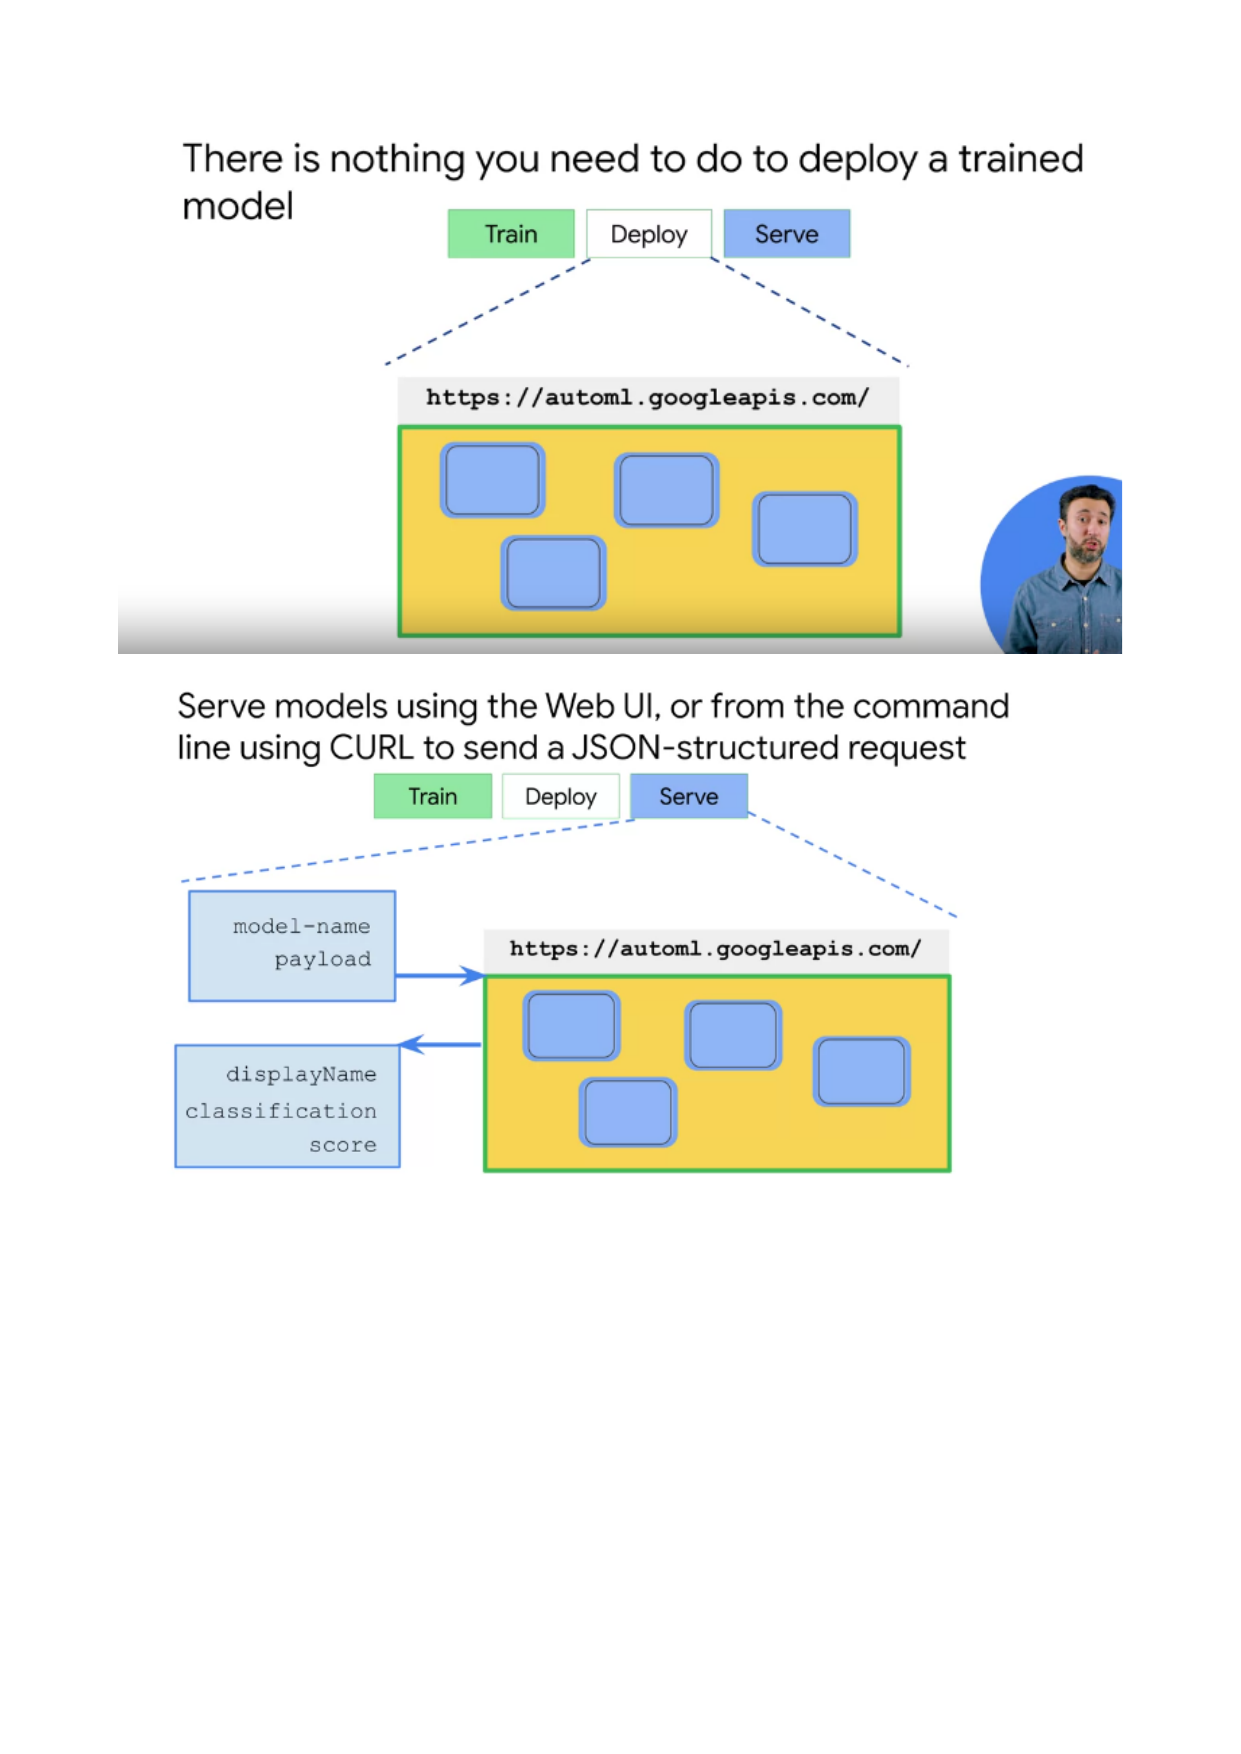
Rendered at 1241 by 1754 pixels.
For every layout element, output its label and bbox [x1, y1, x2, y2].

picture [118, 118, 1123, 654]
picture [118, 682, 1123, 1191]
